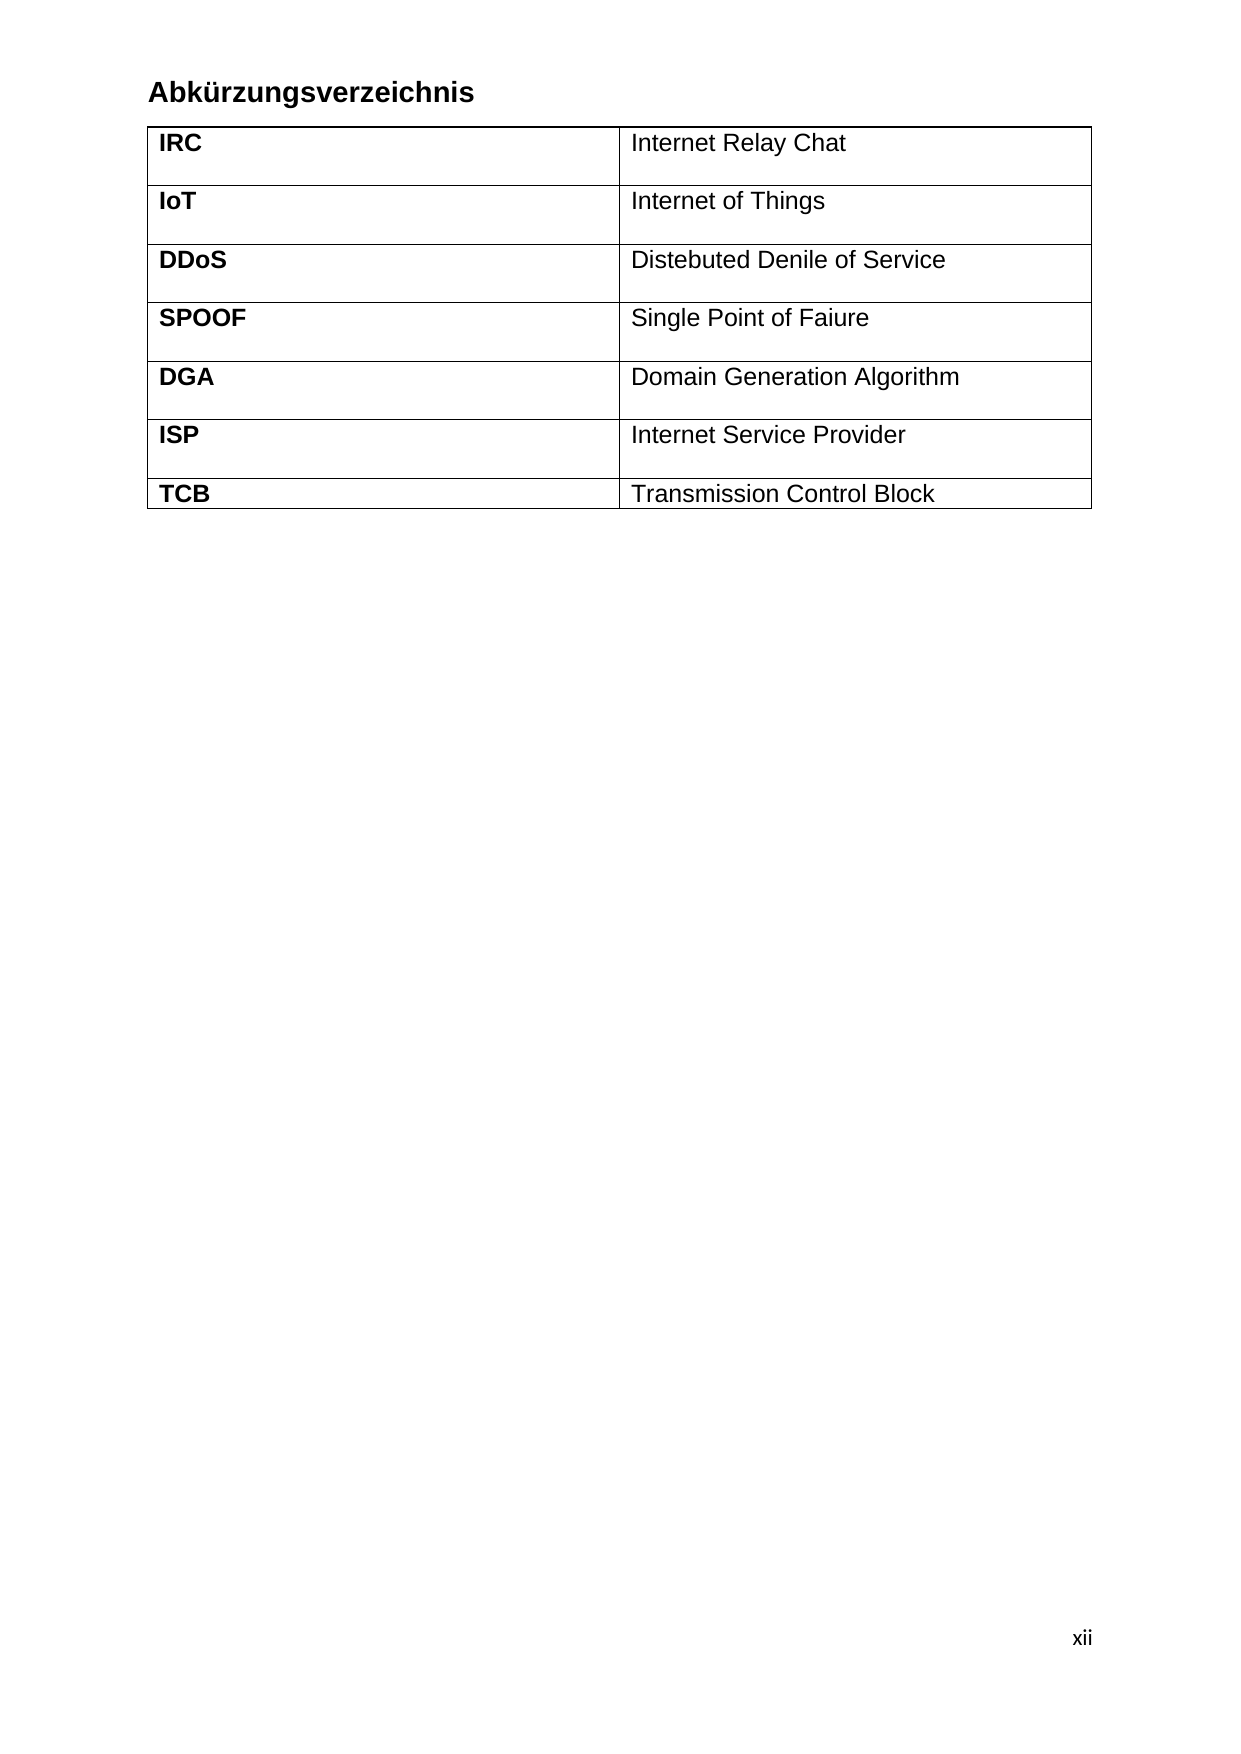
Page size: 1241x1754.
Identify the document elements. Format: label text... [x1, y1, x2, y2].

table_cell Transmission Control Block [620, 479, 1091, 507]
table_cell SPOOF [148, 303, 619, 361]
table_cell Single Point of Faiure [620, 303, 1091, 361]
table_cell Internet of Things [620, 186, 1091, 243]
table_cell Domain Generation Algorithm [620, 362, 1091, 419]
table_cell IoT [148, 186, 619, 243]
table_cell TCB [148, 479, 619, 507]
table_header IRC [148, 128, 619, 185]
table_header Internet Relay Chat [620, 128, 1091, 185]
table_cell ISP [148, 420, 619, 478]
table_cell DDoS [148, 245, 619, 302]
table_cell Distebuted Denile of Service [620, 245, 1091, 302]
table_cell Internet Service Provider [620, 420, 1091, 478]
text Abkürzungsverzeichnis [148, 75, 1093, 108]
table_cell DGA [148, 362, 619, 419]
